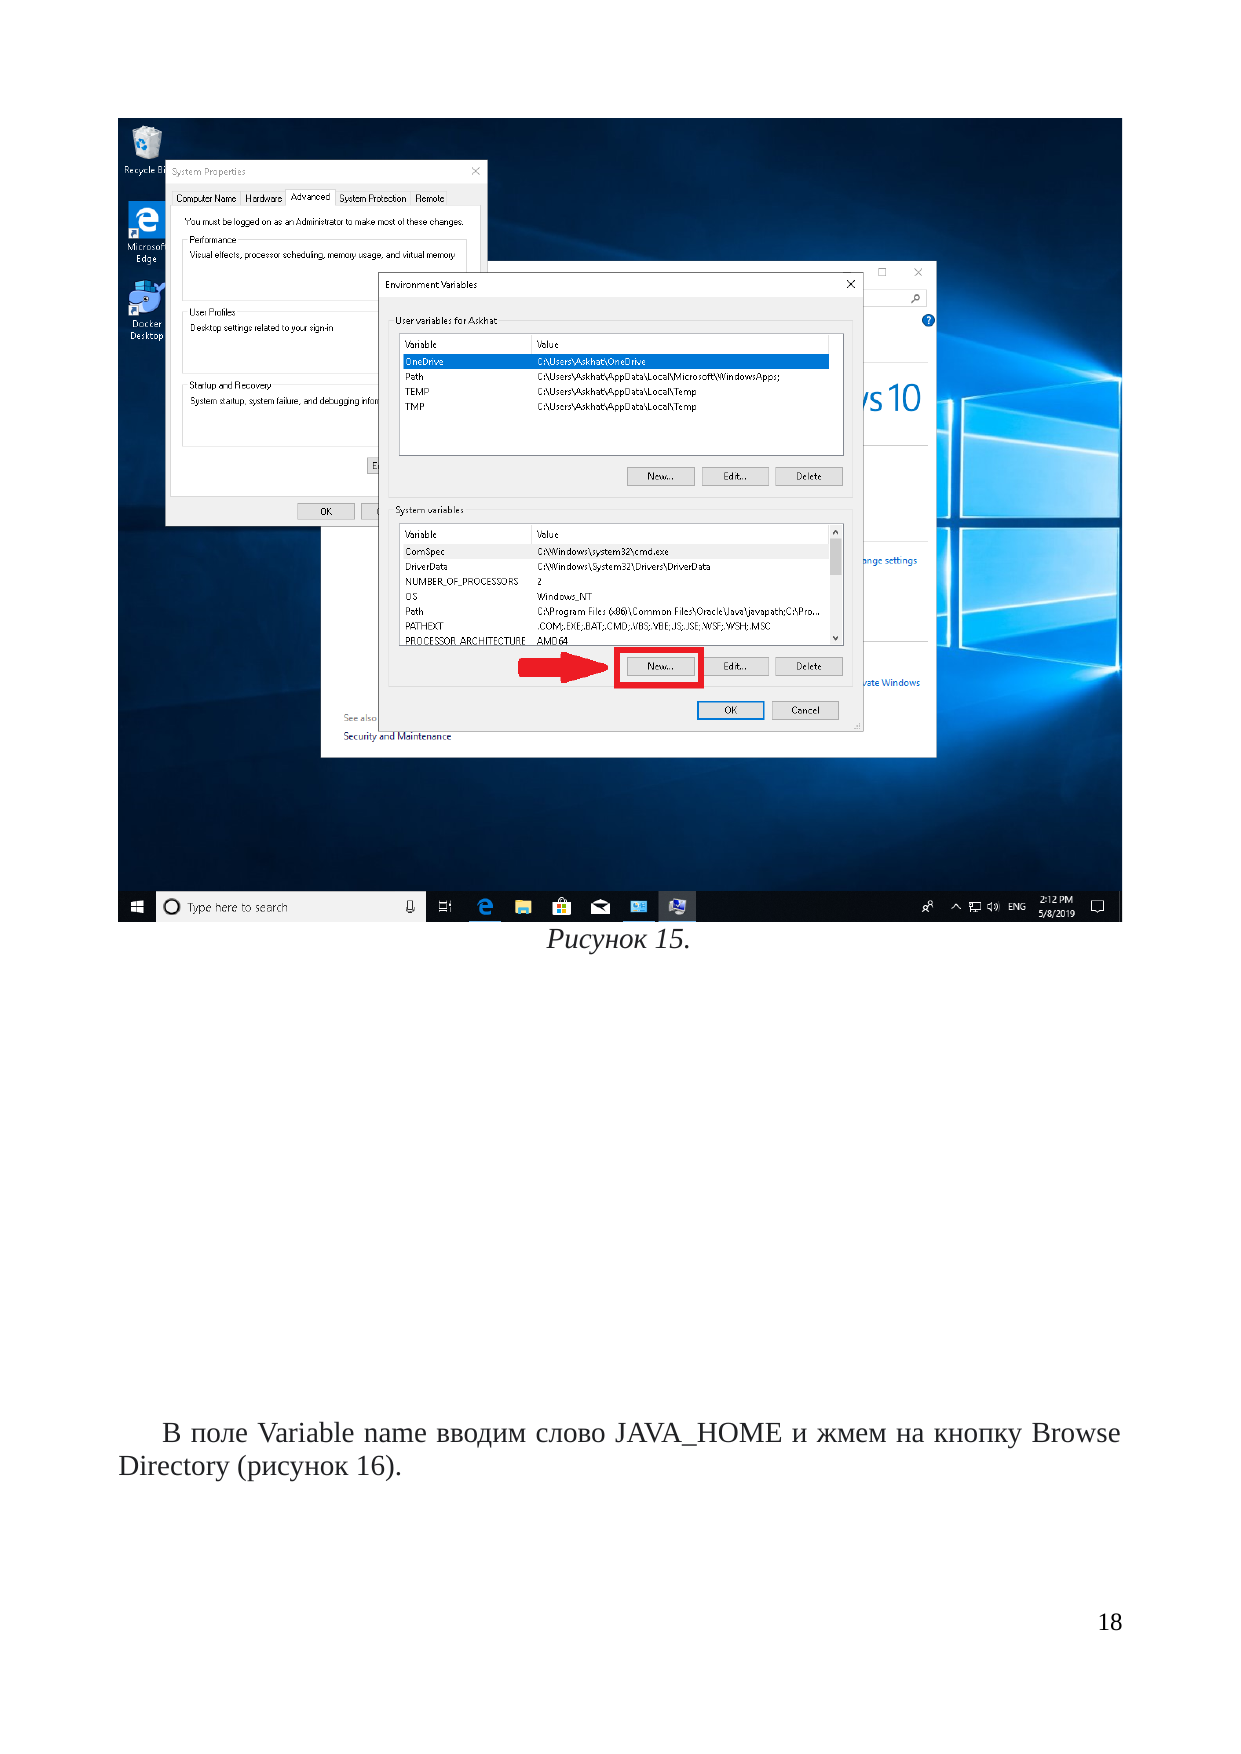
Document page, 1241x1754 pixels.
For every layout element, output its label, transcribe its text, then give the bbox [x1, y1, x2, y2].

text В поле Variable name вводим слово JAVA_HOME и жмем на кнопку Browse Directory (рисунок 16). [118, 1415, 1122, 1482]
picture [118, 118, 1123, 922]
text Рисунок 15. [118, 922, 1122, 955]
